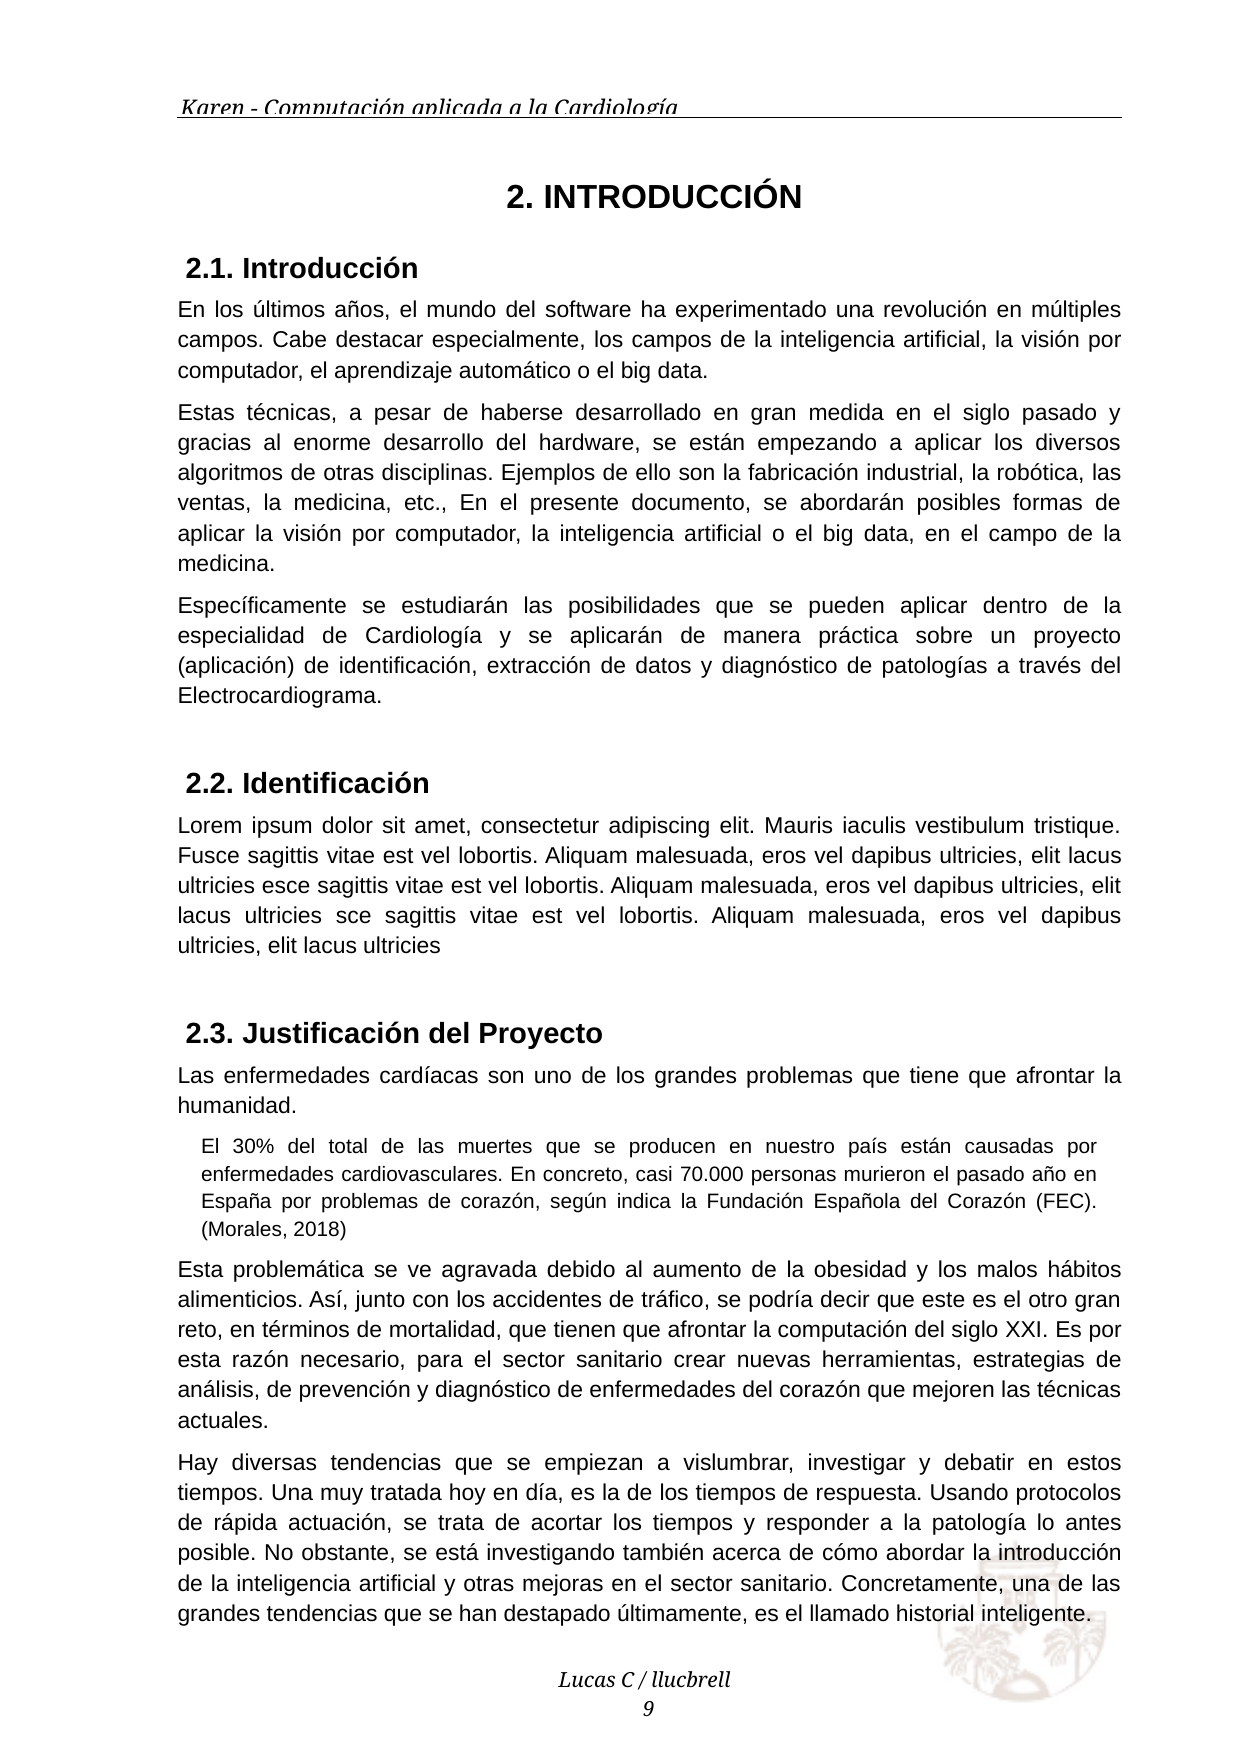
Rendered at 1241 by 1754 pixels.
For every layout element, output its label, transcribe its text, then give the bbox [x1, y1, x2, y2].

text Las enfermedades cardíacas son uno de los grandes problemas que tiene que afrontar la humanidad. [177, 1062, 1122, 1118]
text Esta problemática se ve agravada debido al aumento de la obesidad y los malos hábitos alimenticios. Así, junto con los accidentes de tráfico, se podría decir que este es el otro gran reto, en términos de mortalidad, que tienen que afrontar la computación del siglo XXI. Es por esta razón necesario, para el sector sanitario crear nuevas herramientas, estrategias de análisis, de prevención y diagnóstico de enfermedades del corazón que mejoren las técnicas actuales. [177, 1256, 1122, 1433]
text Hay diversas tendencias que se empiezan a vislumbrar, investigar y debatir en estos tiempos. Una muy tratada hoy en día, es la de los tiempos de respuesta. Usando protocolos de rápida actuación, se trata de acortar los tiempos y responder a la patología lo antes posible. No obstante, se está investigando también acerca de cómo abordar la introducción de la inteligencia artificial y otras mejoras en el sector sanitario. Concretamente, una de las grandes tendencias que se han destapado últimamente, es el llamado historial inteligente. [177, 1449, 1122, 1626]
list Identificación [177, 766, 1122, 800]
list Introducción [177, 177, 1122, 216]
text Específicamente se estudiarán las posibilidades que se pueden aplicar dentro de la especialidad de Cardiología y se aplicarán de manera práctica sobre un proyecto (aplicación) de identificación, extracción de datos y diagnóstico de patologías a través del Electrocardiograma. [177, 592, 1122, 709]
text Lorem ipsum dolor sit amet, consectetur adipiscing elit. Mauris iaculis vestibulum tristique. Fusce sagittis vitae est vel lobortis. Aliquam malesuada, eros vel dapibus ultricies, elit lacus ultricies esce sagittis vitae est vel lobortis. Aliquam malesuada, eros vel dapibus ultricies, elit lacus ultricies sce sagittis vitae est vel lobortis. Aliquam malesuada, eros vel dapibus ultricies, elit lacus ultricies [177, 812, 1122, 959]
list Justificación del Proyecto [177, 1016, 1122, 1050]
text Estas técnicas, a pesar de haberse desarrollado en gran medida en el siglo pasado y gracias al enorme desarrollo del hardware, se están empezando a aplicar los diversos algoritmos de otras disciplinas. Ejemplos de ello son la fabricación industrial, la robótica, las ventas, la medicina, etc., En el presente documento, se abordarán posibles formas de aplicar la visión por computador, la inteligencia artificial o el big data, en el campo de la medicina. [177, 399, 1122, 576]
text El 30% del total de las muertes que se producen en nuestro país están causadas por enfermedades cardiovasculares. En concreto, casi 70.000 personas murieron el pasado año en España por problemas de corazón, según indica la Fundación Española del Corazón (FEC). (Morales, 2018) [201, 1134, 1098, 1240]
text En los últimos años, el mundo del software ha experimentado una revolución en múltiples campos. Cabe destacar especialmente, los campos de la inteligencia artificial, la visión por computador, el aprendizaje automático o el big data. [177, 296, 1122, 383]
list Introducción [177, 251, 1122, 284]
